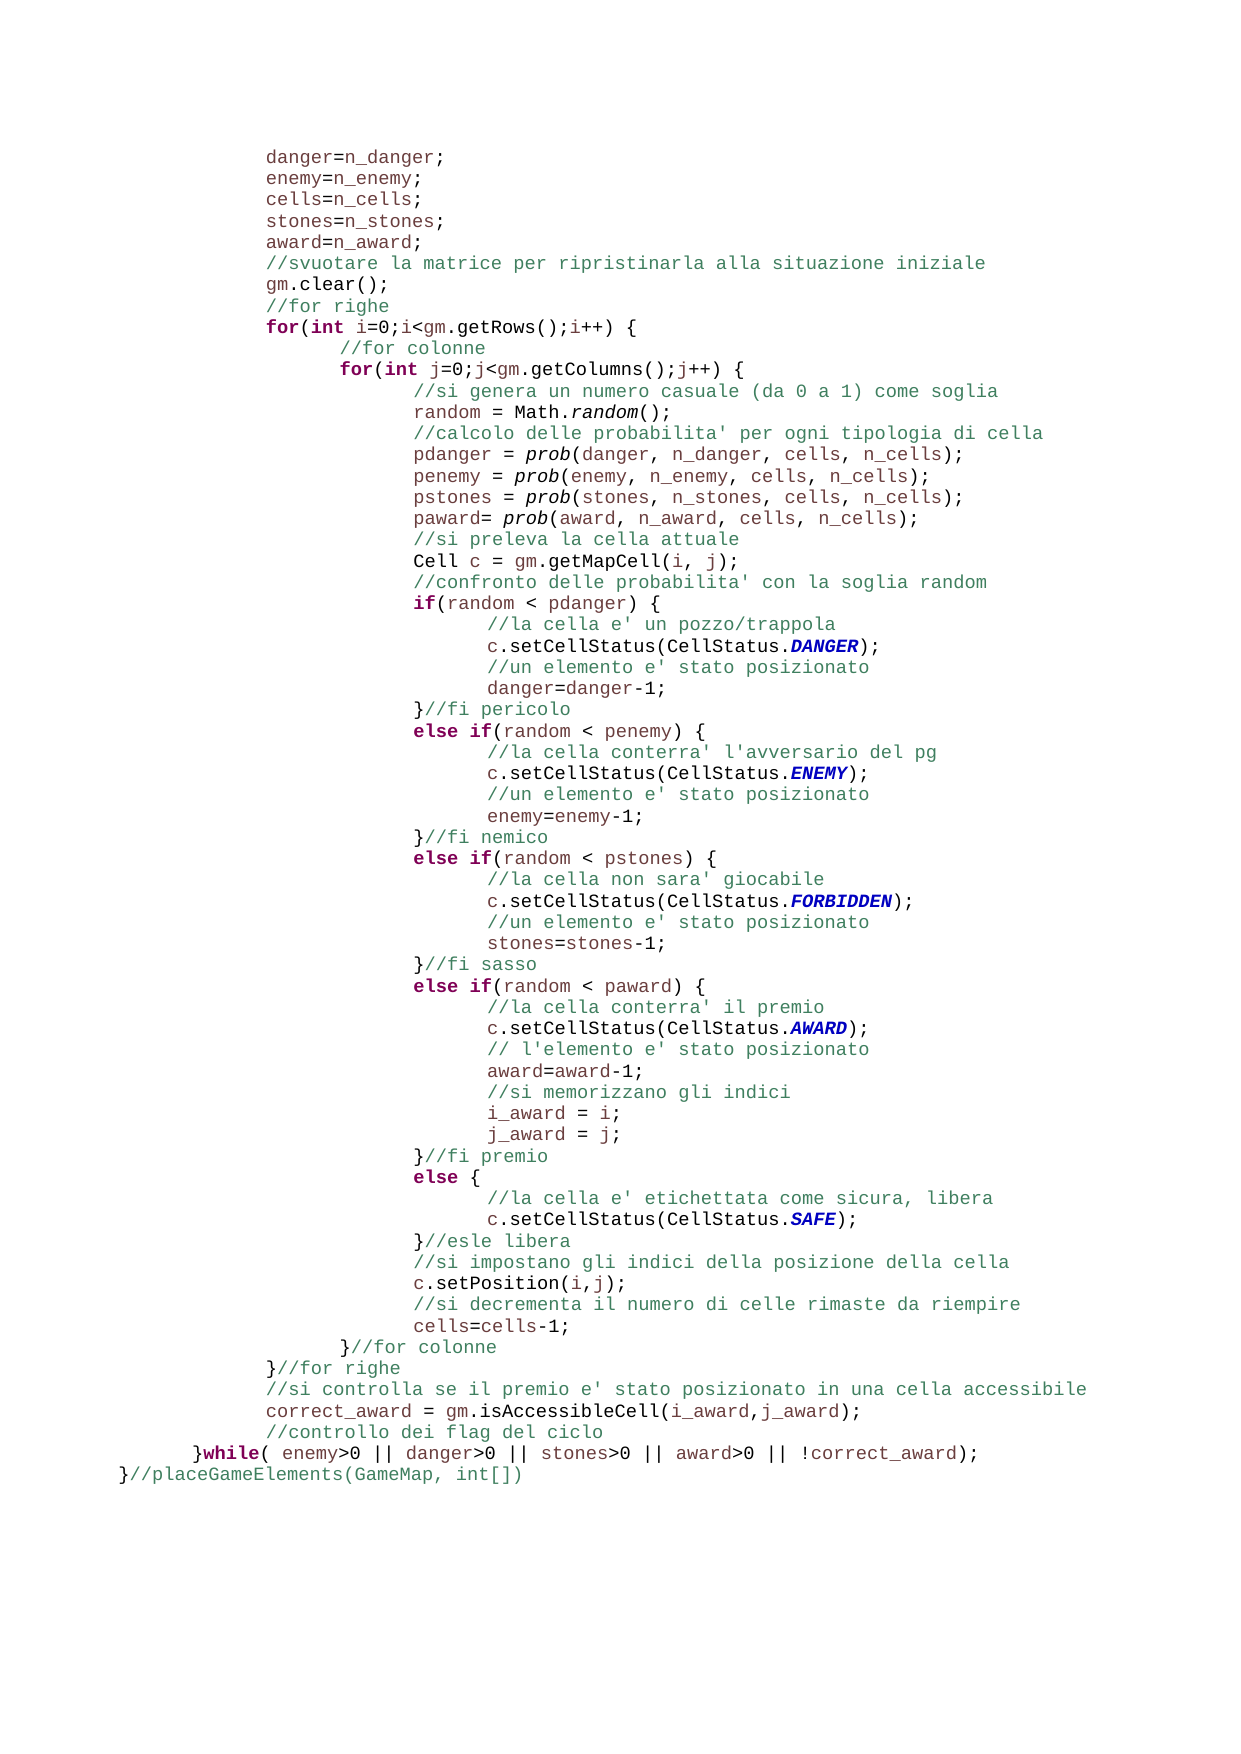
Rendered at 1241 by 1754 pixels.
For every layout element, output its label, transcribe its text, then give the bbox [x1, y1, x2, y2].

text //si controlla se il premio e' stato posizionato in una cella accessibile [118, 1380, 1122, 1401]
text // l'elemento e' stato posizionato [118, 1040, 1122, 1061]
text else { [118, 1168, 1122, 1189]
text gm.clear(); [118, 275, 1122, 296]
text else if(random < paward) { [118, 976, 1122, 998]
text //si impostano gli indici della posizione della cella [118, 1253, 1122, 1274]
text }//fi nemico [118, 828, 1122, 849]
text pstones = prob(stones, n_stones, cells, n_cells); [118, 488, 1122, 509]
text penemy = prob(enemy, n_enemy, cells, n_cells); [118, 466, 1122, 488]
text paward= prob(award, n_award, cells, n_cells); [118, 509, 1122, 530]
text random = Math.random(); [118, 403, 1122, 424]
text //si preleva la cella attuale [118, 530, 1122, 551]
text award=award-1; [118, 1061, 1122, 1083]
text //si decrementa il numero di celle rimaste da riempire [118, 1295, 1122, 1316]
text correct_award = gm.isAccessibleCell(i_award,j_award); [118, 1401, 1122, 1423]
text }//for colonne [118, 1338, 1122, 1359]
text }//fi pericolo [118, 700, 1122, 721]
text //un elemento e' stato posizionato [118, 913, 1122, 934]
text }//fi sasso [118, 955, 1122, 976]
text i_award = i; [118, 1104, 1122, 1125]
text cells=cells-1; [118, 1316, 1122, 1338]
text }//fi premio [118, 1146, 1122, 1168]
text }//for righe [118, 1359, 1122, 1380]
text //si genera un numero casuale (da 0 a 1) come soglia [118, 381, 1122, 403]
text danger=danger-1; [118, 679, 1122, 700]
text //for colonne [118, 339, 1122, 360]
text //controllo dei flag del ciclo [118, 1423, 1122, 1444]
text //calcolo delle probabilita' per ogni tipologia di cella [118, 424, 1122, 445]
text c.setCellStatus(CellStatus.AWARD); [118, 1019, 1122, 1040]
text enemy=n_enemy; [118, 169, 1122, 190]
text else if(random < penemy) { [118, 721, 1122, 743]
text //la cella conterra' l'avversario del pg [118, 743, 1122, 764]
text //si memorizzano gli indici [118, 1083, 1122, 1104]
text c.setCellStatus(CellStatus.SAFE); [118, 1210, 1122, 1231]
text //svuotare la matrice per ripristinarla alla situazione iniziale [118, 254, 1122, 275]
text //for righe [118, 296, 1122, 318]
text award=n_award; [118, 233, 1122, 254]
text //confronto delle probabilita' con la soglia random [118, 573, 1122, 594]
text //la cella e' etichettata come sicura, libera [118, 1189, 1122, 1210]
text for(int j=0;j<gm.getColumns();j++) { [118, 360, 1122, 381]
text //la cella non sara' giocabile [118, 870, 1122, 891]
text }//placeGameElements(GameMap, int[]) [118, 1465, 1122, 1486]
text else if(random < pstones) { [118, 849, 1122, 870]
text //la cella e' un pozzo/trappola [118, 615, 1122, 636]
text }while( enemy>0 || danger>0 || stones>0 || award>0 || !correct_award); [118, 1444, 1122, 1465]
text if(random < pdanger) { [118, 594, 1122, 615]
text c.setCellStatus(CellStatus.ENEMY); [118, 764, 1122, 785]
text //un elemento e' stato posizionato [118, 785, 1122, 806]
text //un elemento e' stato posizionato [118, 658, 1122, 679]
text danger=n_danger; [118, 148, 1122, 169]
text //la cella conterra' il premio [118, 998, 1122, 1019]
text c.setPosition(i,j); [118, 1274, 1122, 1295]
text c.setCellStatus(CellStatus.DANGER); [118, 636, 1122, 658]
text }//esle libera [118, 1231, 1122, 1253]
text cells=n_cells; [118, 190, 1122, 211]
text c.setCellStatus(CellStatus.FORBIDDEN); [118, 891, 1122, 913]
text stones=stones-1; [118, 934, 1122, 955]
text j_award = j; [118, 1125, 1122, 1146]
text for(int i=0;i<gm.getRows();i++) { [118, 318, 1122, 339]
text stones=n_stones; [118, 211, 1122, 233]
text enemy=enemy-1; [118, 806, 1122, 828]
text Cell c = gm.getMapCell(i, j); [118, 551, 1122, 573]
text pdanger = prob(danger, n_danger, cells, n_cells); [118, 445, 1122, 466]
